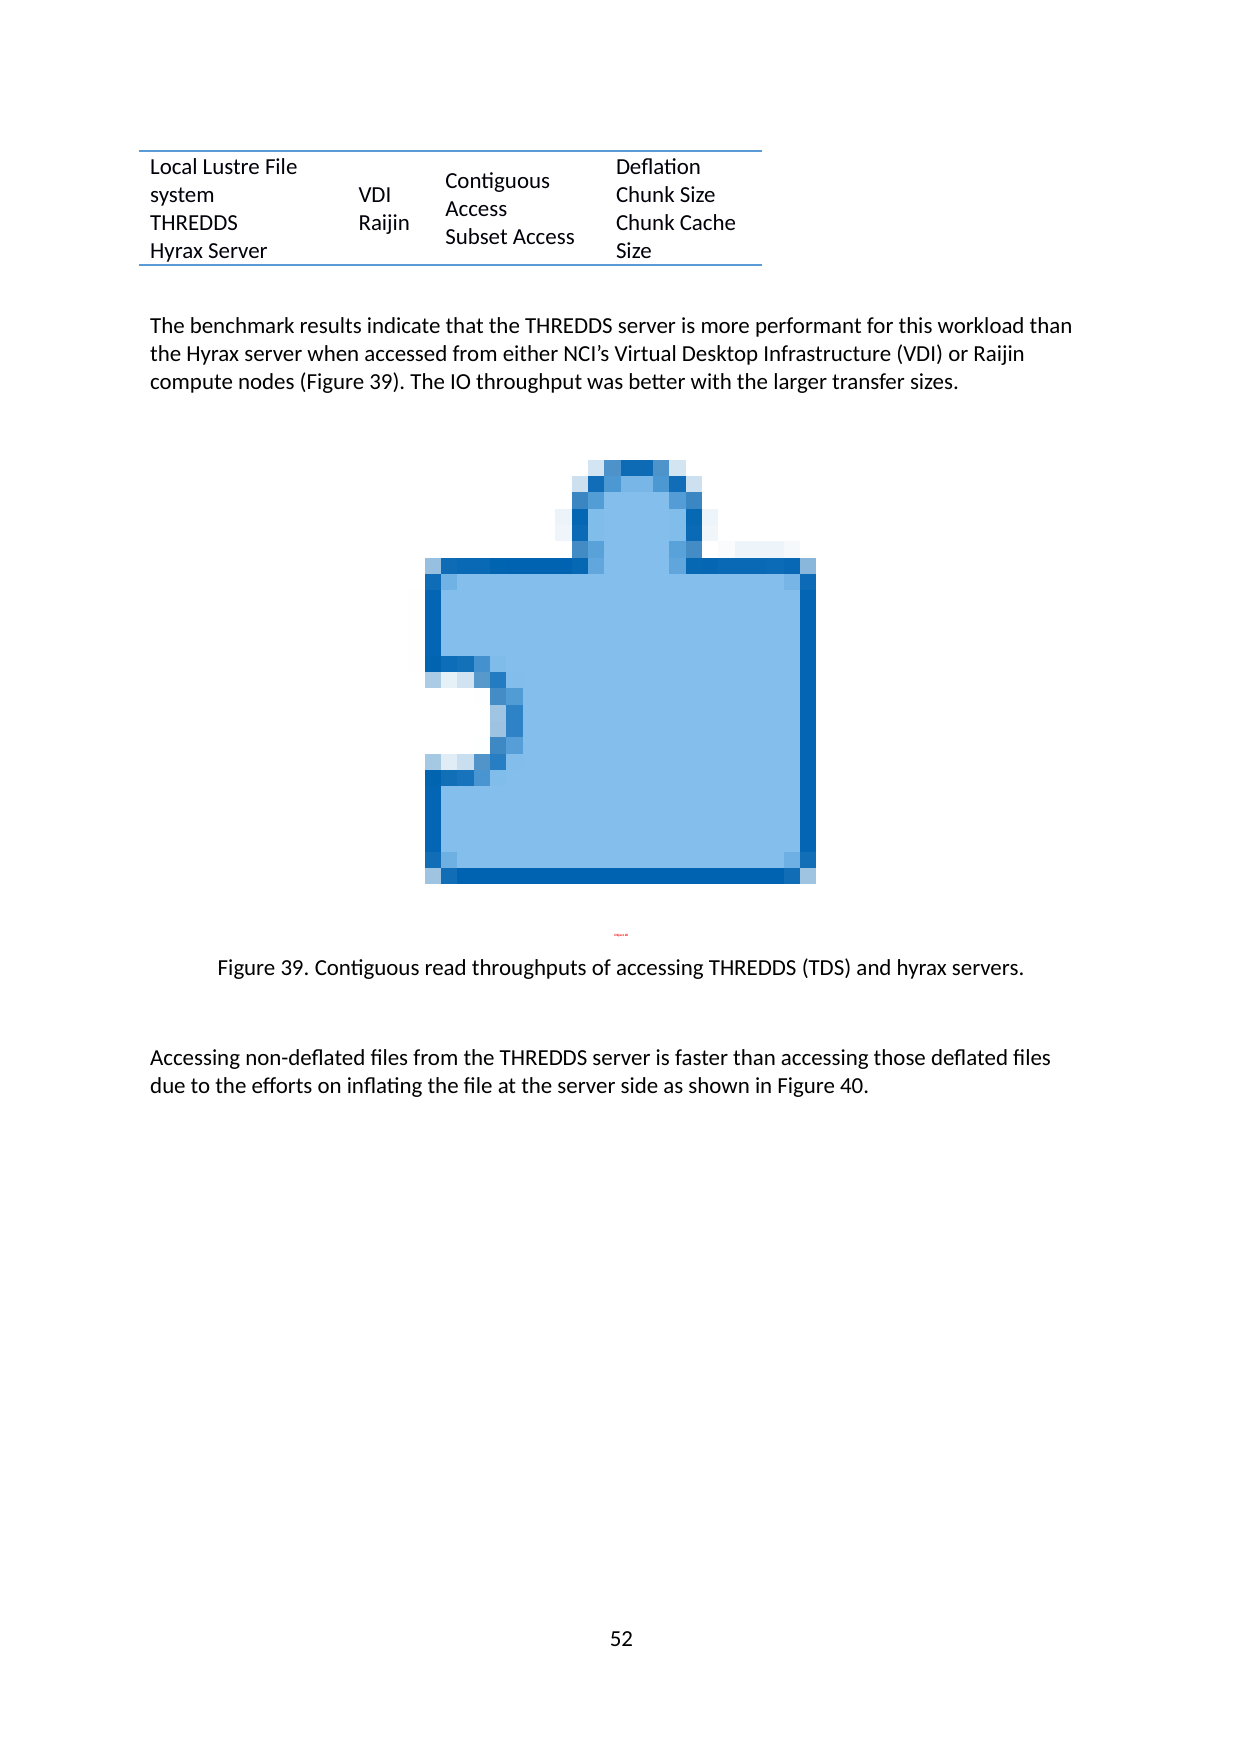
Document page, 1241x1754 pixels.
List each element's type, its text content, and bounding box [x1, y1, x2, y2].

text Figure 39. Contiguous read throughputs of accessing THREDDS (TDS) and hyrax servers. [150, 953, 1092, 981]
table_cell Contiguous Access Subset Access [434, 152, 604, 264]
table_cell VDI Raijin [347, 152, 434, 264]
table_cell Local Lustre File system THREDDS Hyrax Server [139, 152, 347, 264]
table_cell Deflation Chunk Size Chunk Cache Size [605, 152, 762, 264]
text Accessing non-deflated files from the THREDDS server is faster than accessing those deflated files due to the efforts on inflating the file at the server side as shown in Figure 40. [150, 1043, 1092, 1099]
text The benchmark results indicate that the THREDDS server is more performant for this workload than the Hyrax server when accessed from either NCI’s Virtual Desktop Infrastructure (VDI) or Raijin compute nodes (Figure 39). The IO throughput was better with the larger transfer sizes. [150, 311, 1092, 395]
